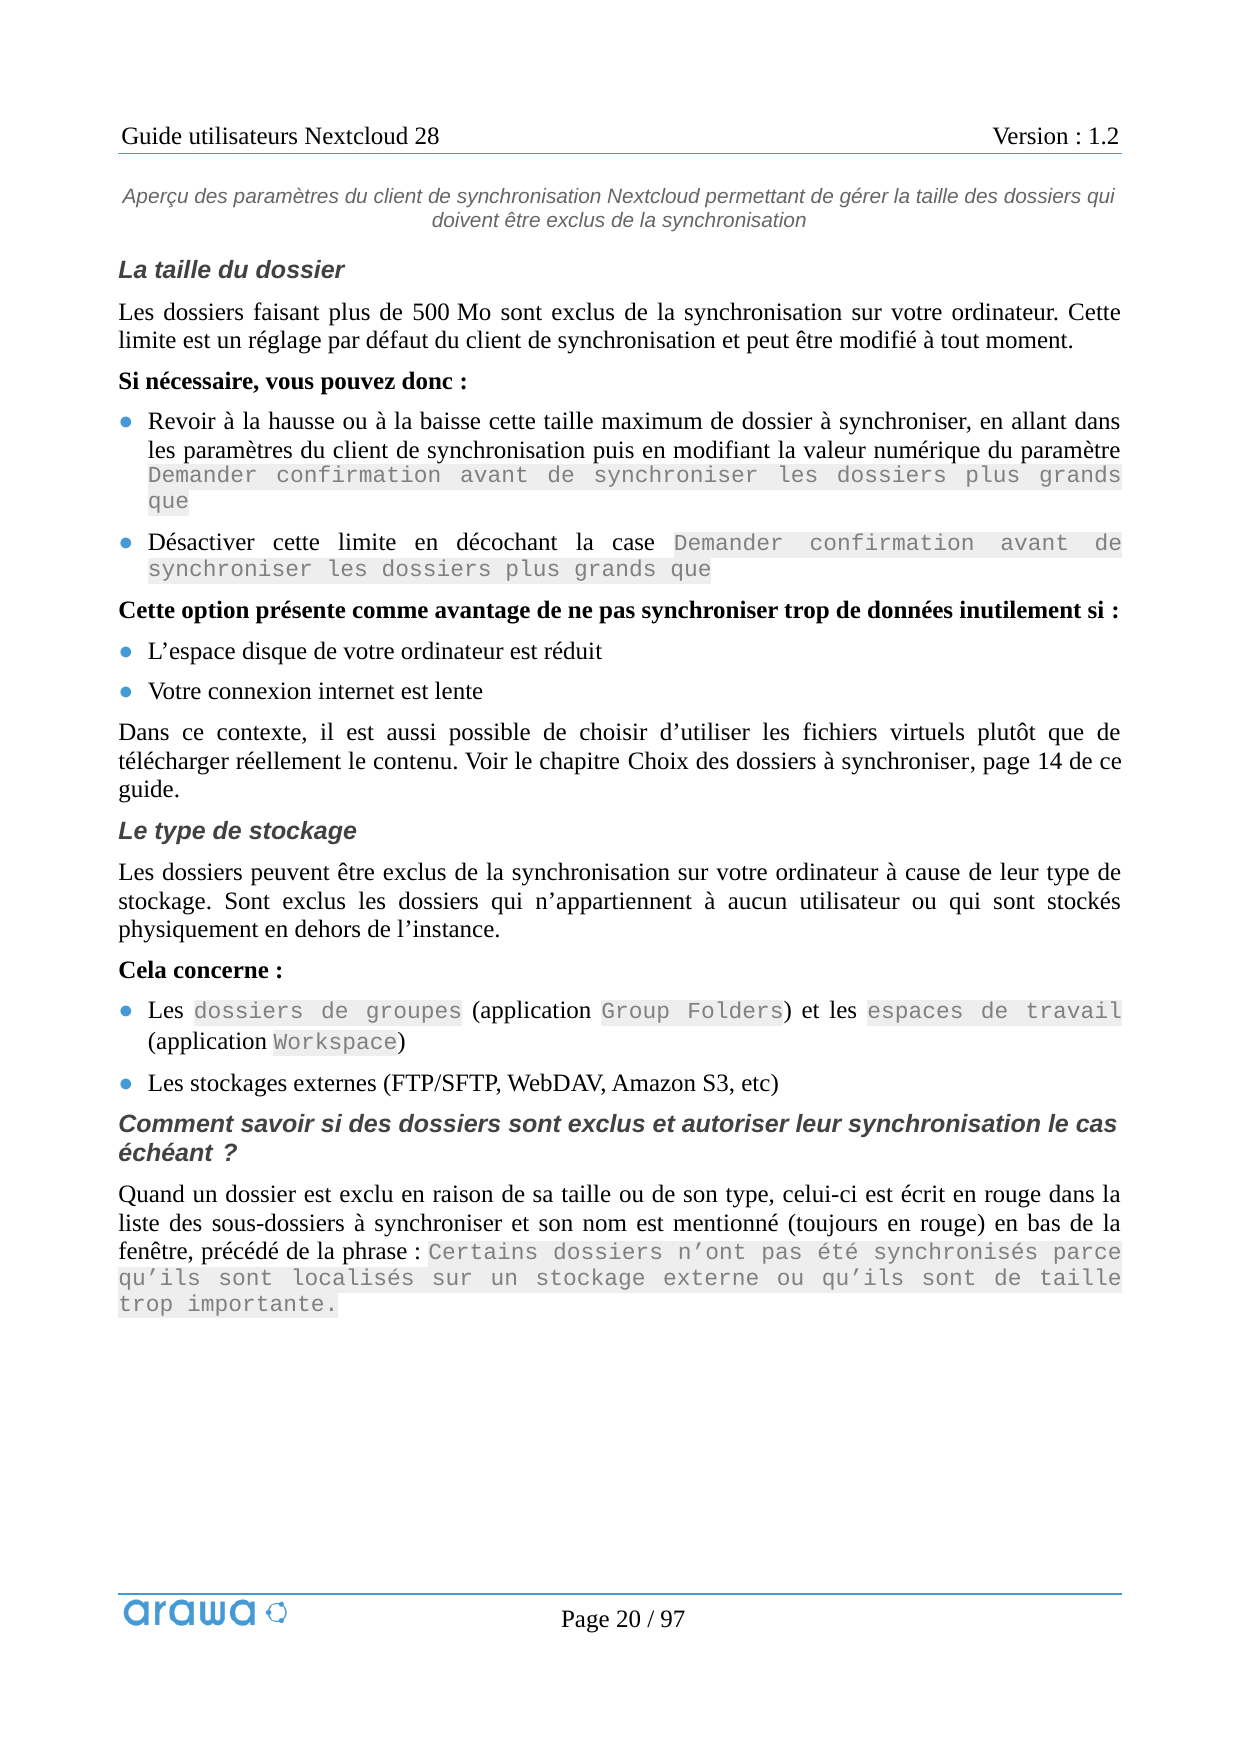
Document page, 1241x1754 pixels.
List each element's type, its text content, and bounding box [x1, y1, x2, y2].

list L’espace disque de votre ordinateur est réduit [118, 636, 1122, 665]
list Les stockages externes (FTP/SFTP, WebDAV, Amazon S3, etc) [118, 1068, 1122, 1096]
subtitle Le type de stockage [118, 816, 1122, 844]
text Cela concerne : [118, 955, 1122, 984]
picture [121, 1597, 290, 1628]
list Les dossiers de groupes (application Group Folders) et les espaces de travail (application Workspace) [118, 996, 1122, 1056]
text Si nécessaire, vous pouvez donc : [118, 366, 1122, 394]
list Votre connexion internet est lente [118, 676, 1122, 705]
subtitle Comment savoir si des dossiers sont exclus et autoriser leur synchronisation le cas échéant ? [118, 1109, 1122, 1166]
text Les dossiers peuvent être exclus de la synchronisation sur votre ordinateur à cause de leur type de stockage. Sont exclus les dossiers qui n’appartiennent à aucun utilisateur ou qui sont stockés physiquement en dehors de l’instance. [118, 857, 1122, 943]
subtitle La taille du dossier [118, 255, 1122, 284]
text Quand un dossier est exclu en raison de sa taille ou de son type, celui-ci est écrit en rouge dans la liste des sous-dossiers à synchroniser et son nom est mentionné (toujours en rouge) en bas de la fenêtre, précédé de la phrase : Certains dossiers n’ont pas été synchronisés parce qu’ils sont localisés sur un stockage externe ou qu’ils sont de taille trop importante. [338, 1293, 1122, 1318]
list Désactiver cette limite en décochant la case Demander confirmation avant de synchroniser les dossiers plus grands que [118, 527, 1122, 584]
list Revoir à la hausse ou à la baisse cette taille maximum de dossier à synchroniser, en allant dans les paramètres du client de synchronisation puis en modifiant la valeur numérique du paramètre Demander confirmation avant de synchroniser les dossiers plus grands que [118, 406, 1122, 516]
text Quand un dossier est exclu en raison de sa taille ou de son type, celui-ci est écrit en rouge dans la liste des sous-dossiers à synchroniser et son nom est mentionné (toujours en rouge) en bas de la fenêtre, précédé de la phrase : Certains dossiers n’ont pas été synchronisés parce qu’ils sont localisés sur un stockage externe ou qu’ils sont de taille trop importante. [118, 1179, 1122, 1267]
text Cette option présente comme avantage de ne pas synchroniser trop de données inutilement si : [118, 595, 1122, 624]
text Les dossiers faisant plus de 500 Mo sont exclus de la synchronisation sur votre ordinateur. Cette limite est un réglage par défaut du client de synchronisation et peut être modifié à tout moment. [118, 297, 1122, 354]
text Aperçu des paramètres du client de synchronisation Nextcloud permettant de gérer la taille des dossiers qui doivent être exclus de la synchronisation [118, 184, 1122, 232]
text Dans ce contexte, il est aussi possible de choisir d’utiliser les fichiers virtuels plutôt que de télécharger réellement le contenu. Voir le chapitre Choix des dossiers à synchroniser, page 14 de ce guide. [118, 717, 1122, 803]
